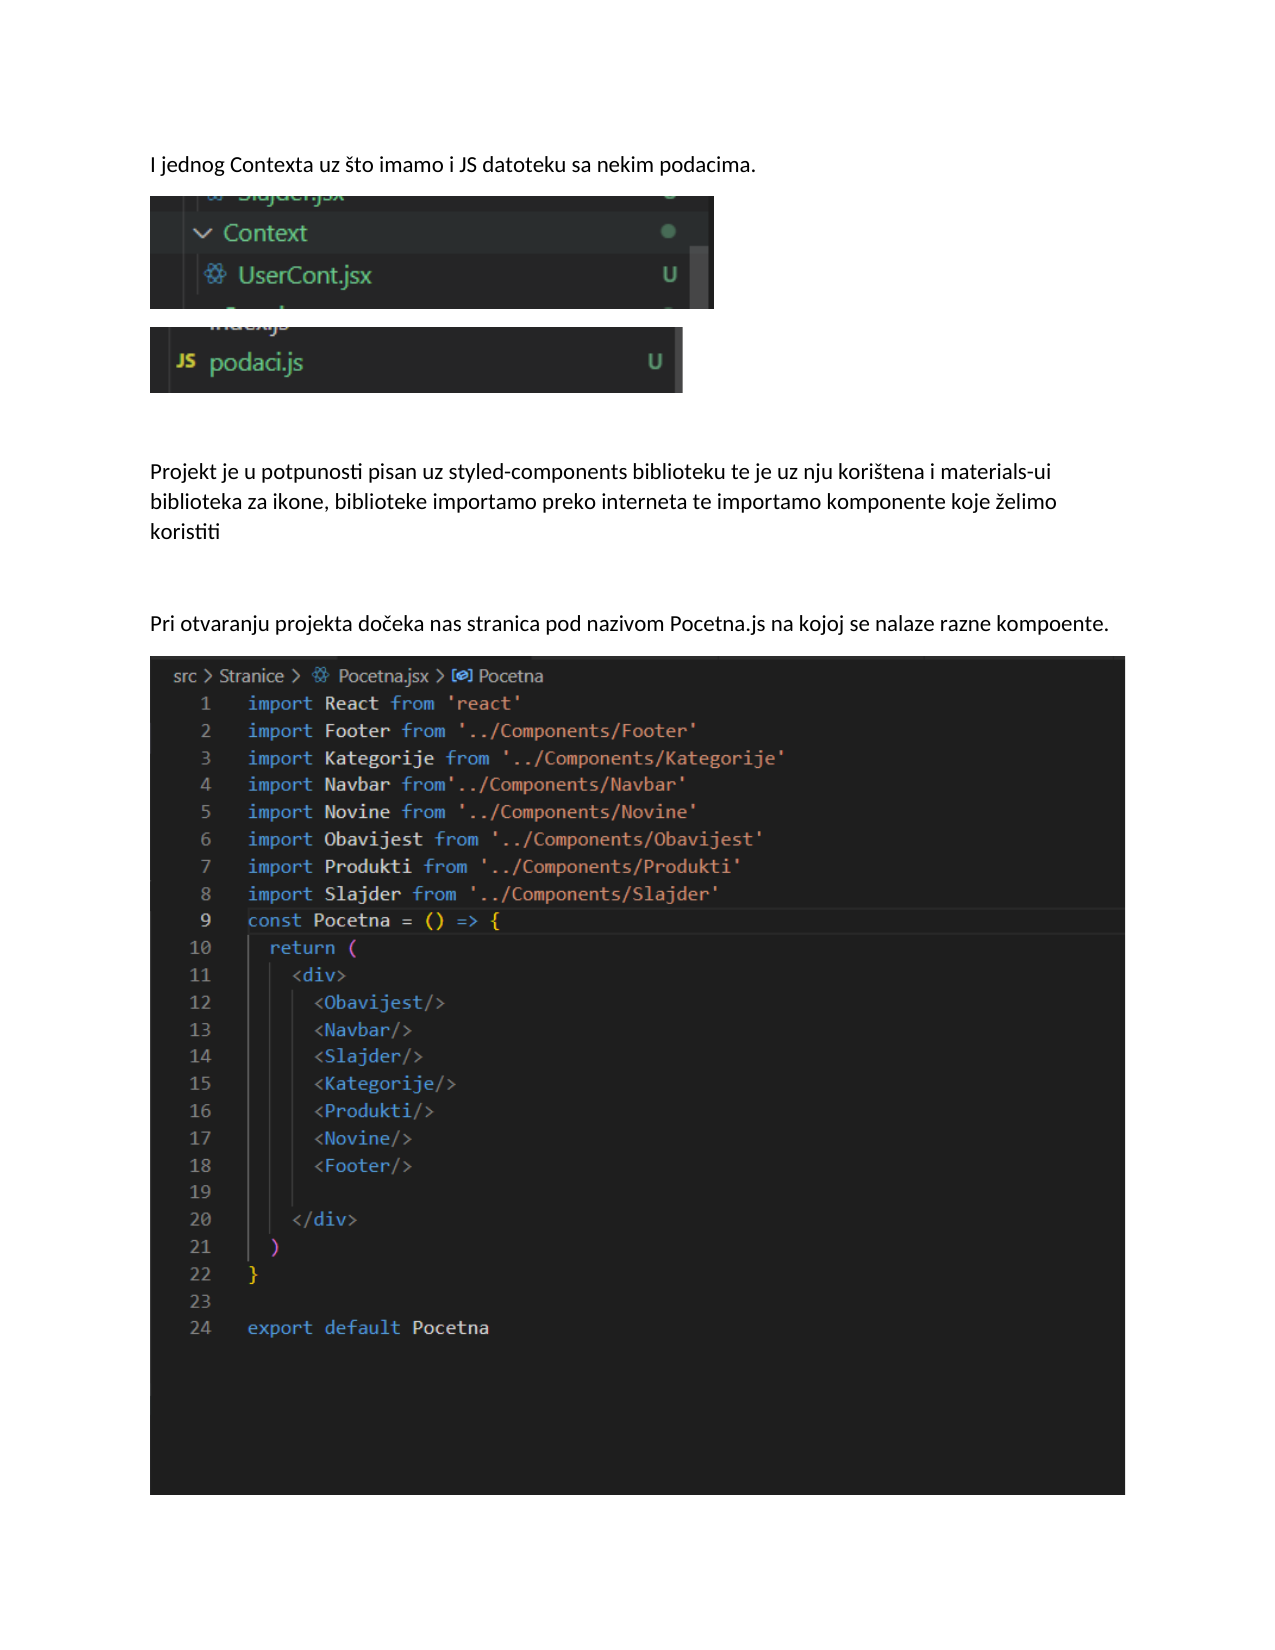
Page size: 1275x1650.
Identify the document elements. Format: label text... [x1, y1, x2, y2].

text Projekt je u potpunosti pisan uz styled-components biblioteku te je uz nju korištena i materials-ui biblioteka za ikone, biblioteke importamo preko interneta te importamo komponente koje želimo koristiti [150, 457, 1125, 545]
text Pri otvaranju projekta dočeka nas stranica pod nazivom Pocetna.js na kojoj se nalaze razne kompoente. [150, 609, 1125, 638]
text I jednog Contexta uz što imamo i JS datoteku sa nekim podacima. [150, 150, 1125, 178]
